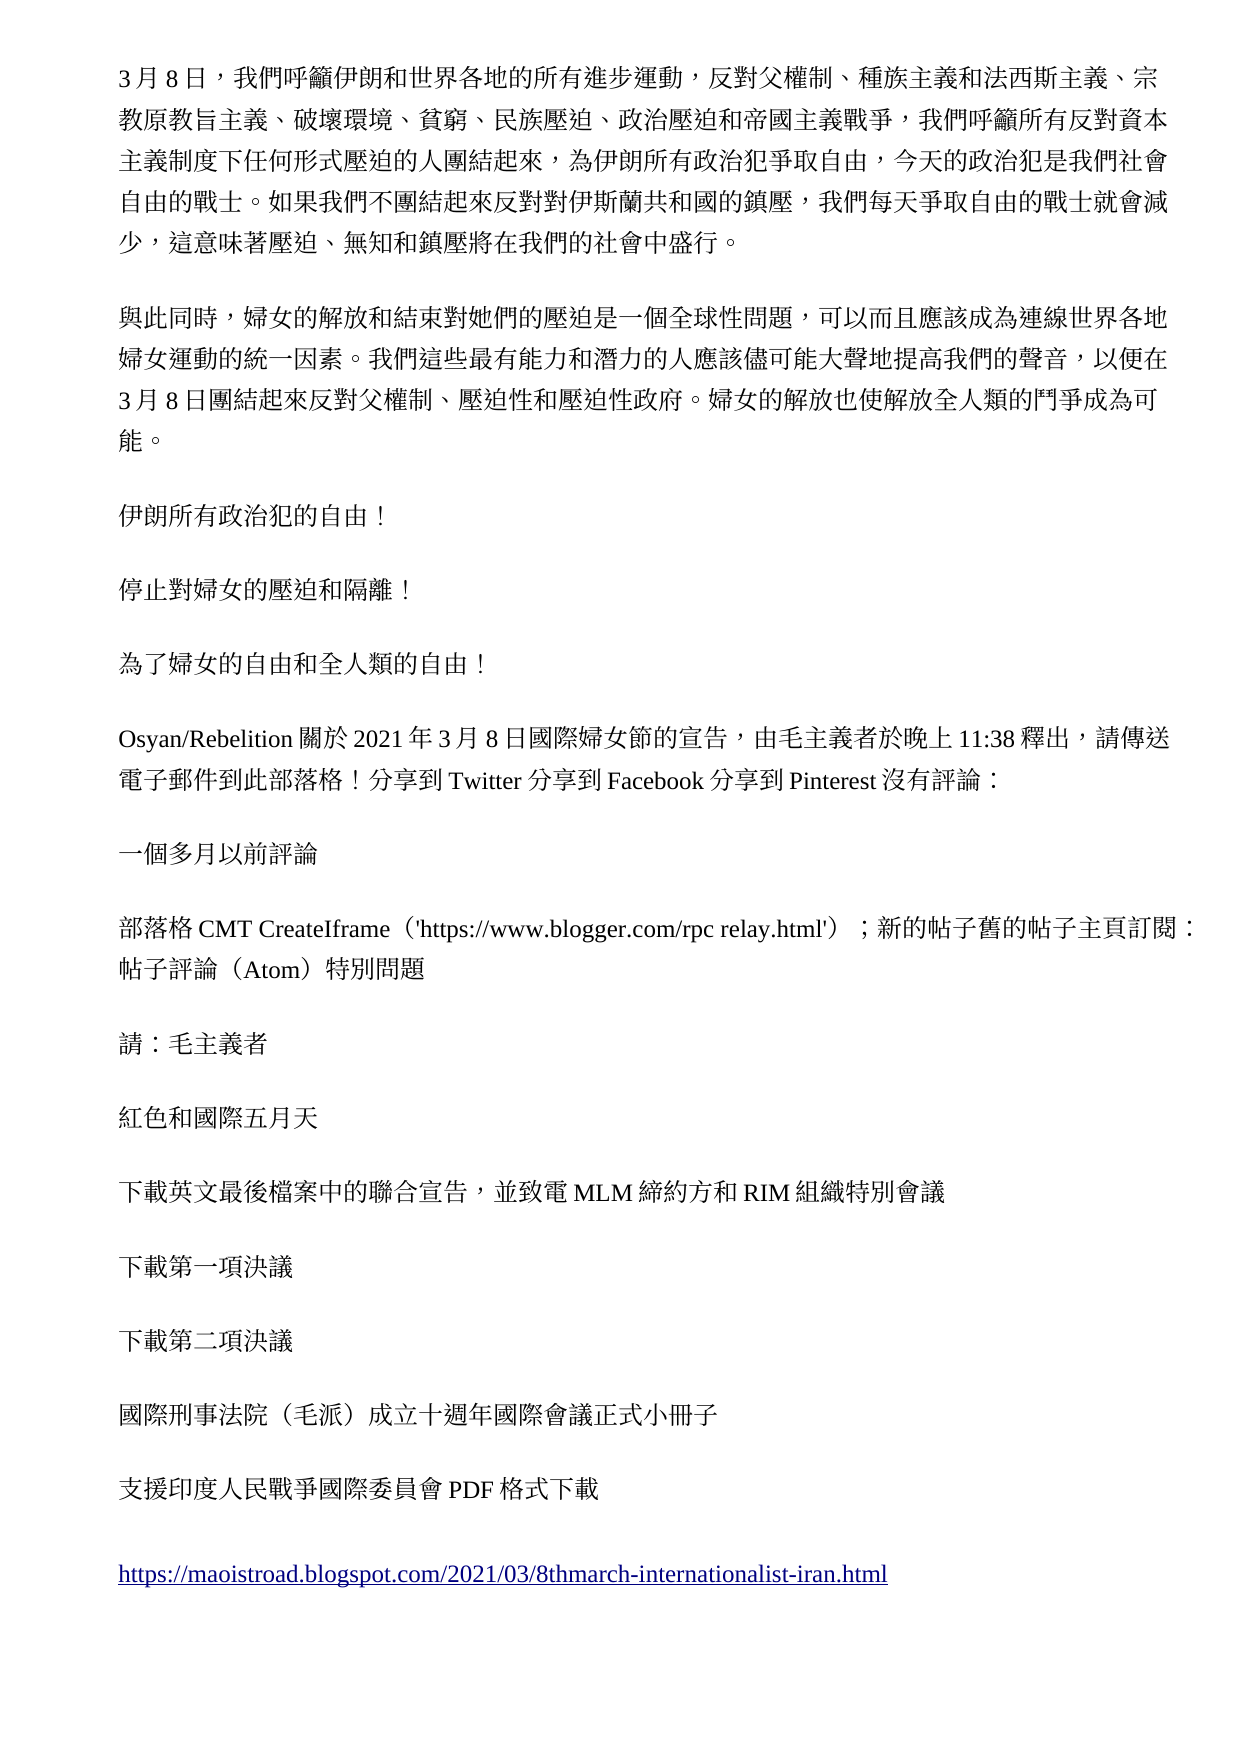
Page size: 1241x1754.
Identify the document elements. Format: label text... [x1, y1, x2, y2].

text 2021年3月6日23:38:00-08:00 毛主義者 [地]https://www.blogger.com/static/v1/widgets/629644797-widgets.js“] 3月8日國際化學家-伊朗 -伊朗-奧斯揚/叛亂 **Osyan/反叛是婦女反叛的聲音，表達她們反對伊斯蘭共和國的決心和服務 這段視訊是Osyan與革命藝術家Shekib Mosadeq合作拍攝的， 在2017年12月伊朗人民起義之後，特別是在2019年11月大規模叛亂之後，那裡的鎮壓變得更加廣泛和嚴重。伊斯蘭政權的目標包括婦女活動家，特別是那些為婦女權利工作的人。這些人在很大程度上是被拘留者，現在佔政治犯的很大一部分。通過對被拘留者的姓名、地點和監獄判決的分析，可以看出，這種鎮壓涵蓋了政治、文化和知識活動的所有領域，而且發生在伊朗不同的地方，從環境維護者到勞工和婦女權利活動家；從被壓迫的民族到宗教少數民族，從德黑蘭和卡拉吉的城市和地區到庫爾德斯坦、阿瓦茲和亞塞拜然。。。從法爾到庫爾德人、阿拉伯人、俾路支人等少數民族，這不僅是伊斯蘭共和國持續鎮壓的延續，也是新一輪鎮壓的開始，事實上，這是政權與人民鬥爭的見證。該政權試圖在目前對伊朗社會的脆弱控制中恢復失去的穩定。 在阿富汗，為爭取公民權利和政治權利而鬥爭的婦女活動家要麼被殺，要麼她們的性格受到攻擊。這些殺戮是為了為塔利班重新掌權鋪平道路，這是美國計劃的，目前由阿富汗政治家執行。 伊朗伊斯蘭共和國不僅將人從監獄中帶走，而且將他們關進監獄。在監獄裡，根據伊斯蘭共和國的宗教原教旨主義意識形態和法律，鎮壓仍在繼續，甚至更加嚴重。在公共場合，所有婦女都必須戴頭巾。這種強制性的對婦女的報道，由該政權的道德警察強加的，甚至是在網上釋出虛擬影象和照片！這種情況更集中在監獄裡，每個囚犯都必須穿上一件長袍。 使用身體上的淫穢，對女囚犯的性騷擾，對女囚犯進行處女測試的壓力——所有這些都是對婦女的壓迫的具體形式，廣泛適用，是伊斯蘭共和國厭女思想的特殊方面。該政權還通過對激進分子、激進分子或革命婦女進行最大限度的鎮壓，維護其反對婦女的意識形態基礎。隨著伊斯蘭共和國越來越無力解決社會問題，它的鎮壓也在增加，厭惡女性的壓迫性神權統治框架也在擴大。 3月8日，我們呼籲伊朗和世界各地的所有進步運動，反對父權制、種族主義和法西斯主義、宗教原教旨主義、破壞環境、貧窮、民族壓迫、政治壓迫和帝國主義戰爭，我們呼籲所有反對資本主義制度下任何形式壓迫的人團結起來，為伊朗所有政治犯爭取自由，今天的政治犯是我們社會自由的戰士。如果我們不團結起來反對對伊斯蘭共和國的鎮壓，我們每天爭取自由的戰士就會減少，這意味著壓迫、無知和鎮壓將在我們的社會中盛行。 與此同時，婦女的解放和結束對她們的壓迫是一個全球性問題，可以而且應該成為連線世界各地婦女運動的統一因素。我們這些最有能力和潛力的人應該儘可能大聲地提高我們的聲音，以便在3月8日團結起來反對父權制、壓迫性和壓迫性政府。婦女的解放也使解放全人類的鬥爭成為可能。 伊朗所有政治犯的自由！ 停止對婦女的壓迫和隔離！ 為了婦女的自由和全人類的自由！ Osyan/Rebelition關於2021年3月8日國際婦女節的宣告，由毛主義者於晚上11:38釋出，請傳送電子郵件到此部落格！分享到Twitter分享到Facebook分享到Pinterest沒有評論： 一個多月以前評論 部落格CMT CreateIframe（'https://www.blogger.com/rpc relay.html'）；新的帖子舊的帖子主頁訂閱：帖子評論（Atom）特別問題 請：毛主義者 紅色和國際五月天 下載英文最後檔案中的聯合宣告，並致電MLM締約方和RIM組織特別會議 下載第一項決議 下載第二項決議 國際刑事法院（毛派）成立十週年國際會議正式小冊子 支援印度人民戰爭國際委員會PDF格式下載 [118, 59, 1181, 1506]
text https://maoistroad.blogspot.com/2021/03/8thmarch-internationalist-iran.html [118, 1526, 1181, 1588]
